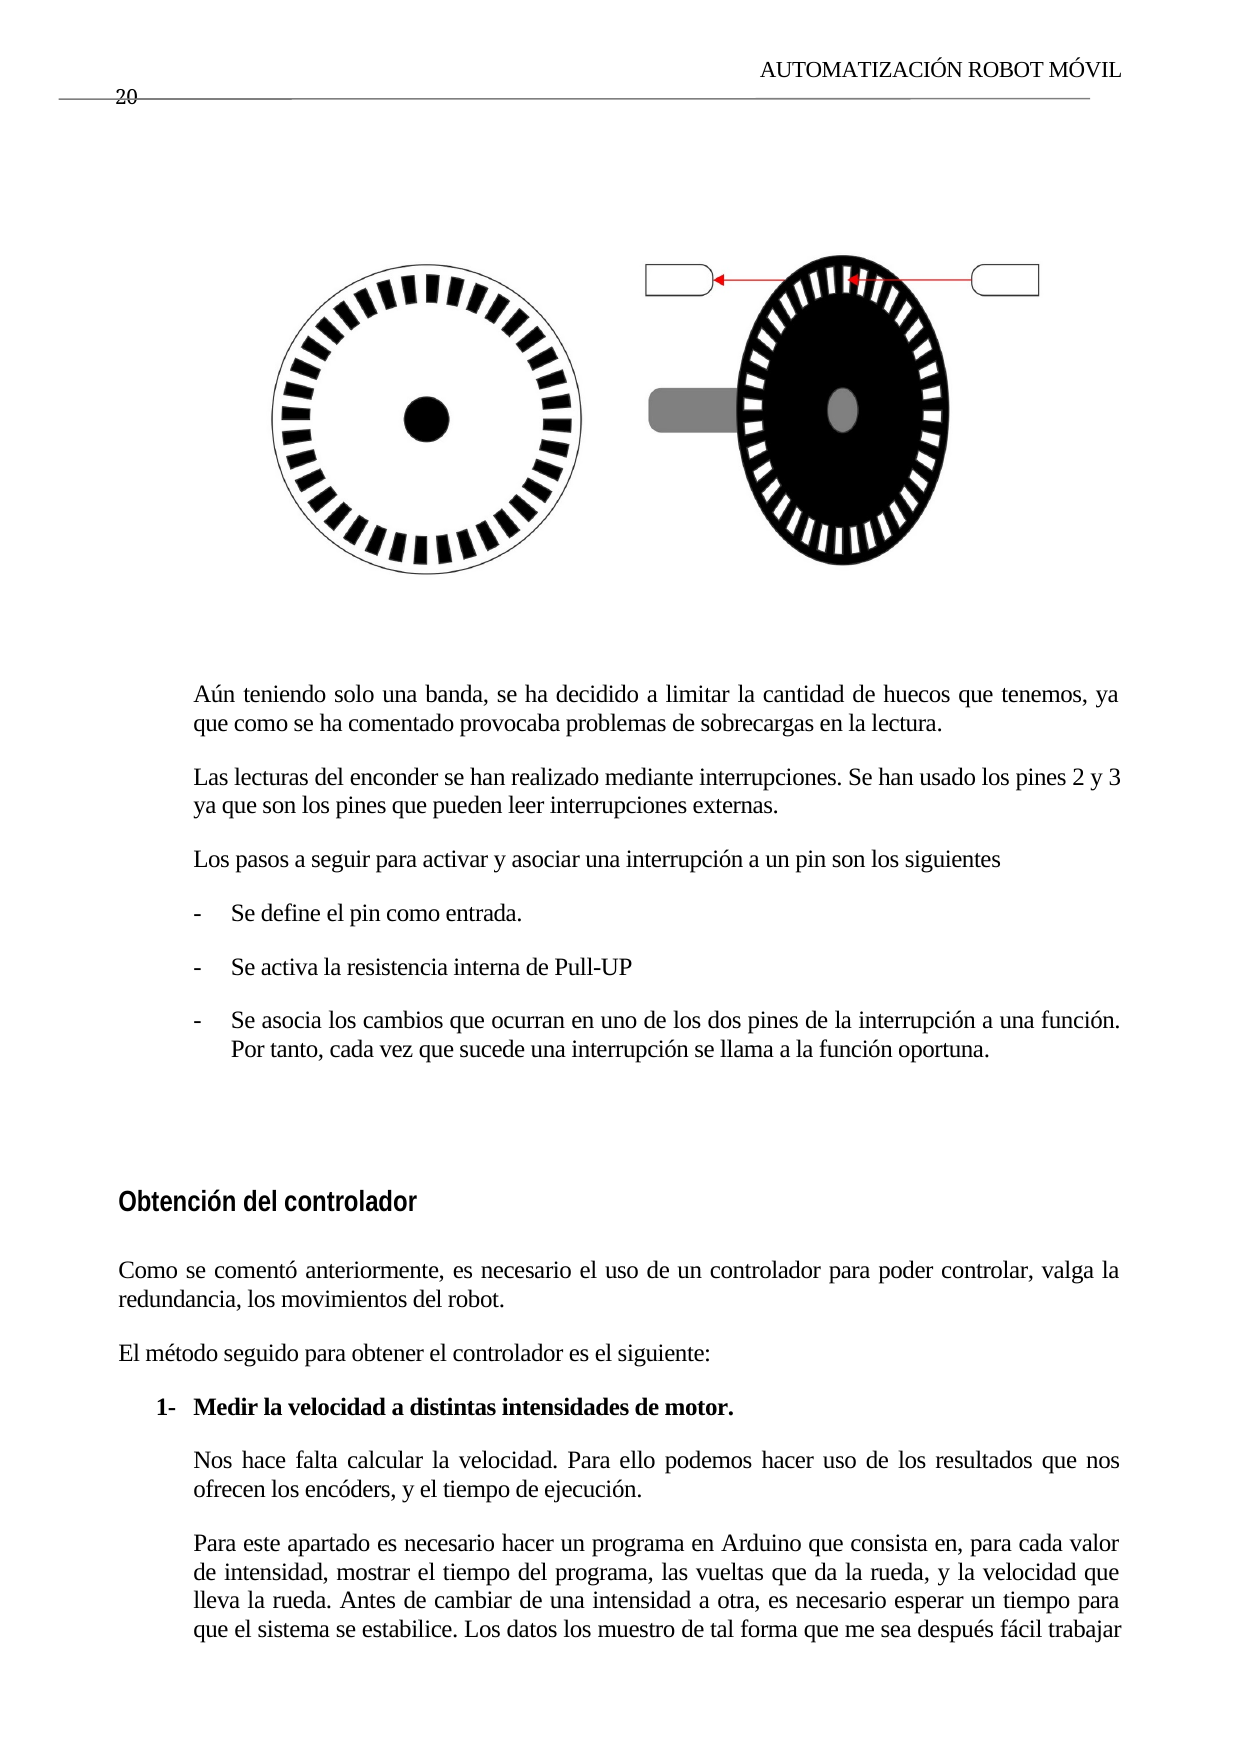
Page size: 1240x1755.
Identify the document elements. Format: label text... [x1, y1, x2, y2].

text El método seguido para obtener el controlador es el siguiente: [118, 1338, 1121, 1367]
list Medir la velocidad a distintas intensidades de motor. [156, 1392, 1121, 1420]
list Se asocia los cambios que ocurran en uno de los dos pines de la interrupción a una función. Por tanto, cada vez que sucede una interrupción se llama a la función oportuna. [193, 1005, 1121, 1063]
list Se activa la resistencia interna de Pull-UP [193, 952, 1121, 980]
list Para este apartado es necesario hacer un programa en Arduino que consista en, para cada valor de intensidad, mostrar el tiempo del programa, las vueltas que da la rueda, y la velocidad que lleva la rueda. Antes de cambiar de una intensidad a otra, es necesario esperar un tiempo para que el sistema se estabilice. Los datos los muestro de tal forma que me sea después fácil trabajar [193, 1528, 1121, 1643]
list Aún teniendo solo una banda, se ha decidido a limitar la cantidad de huecos que tenemos, ya que como se ha comentado provocaba problemas de sobrecargas en la lectura. [193, 679, 1121, 737]
list Las lecturas del enconder se han realizado mediante interrupciones. Se han usado los pines 2 y 3 ya que son los pines que pueden leer interrupciones externas. [193, 762, 1121, 819]
text Como se comentó anteriormente, es necesario el uso de un controlador para poder controlar, valga la redundancia, los movimientos del robot. [118, 1255, 1121, 1313]
list Nos hace falta calcular la velocidad. Para ello podemos hacer uso de los resultados que nos ofrecen los encóders, y el tiempo de ejecución. [193, 1445, 1121, 1503]
subtitle Obtención del controlador [118, 1184, 1122, 1218]
list Los pasos a seguir para activar y asociar una interrupción a un pin son los siguientes [193, 844, 1121, 873]
list Se define el pin como entrada. [193, 898, 1121, 927]
